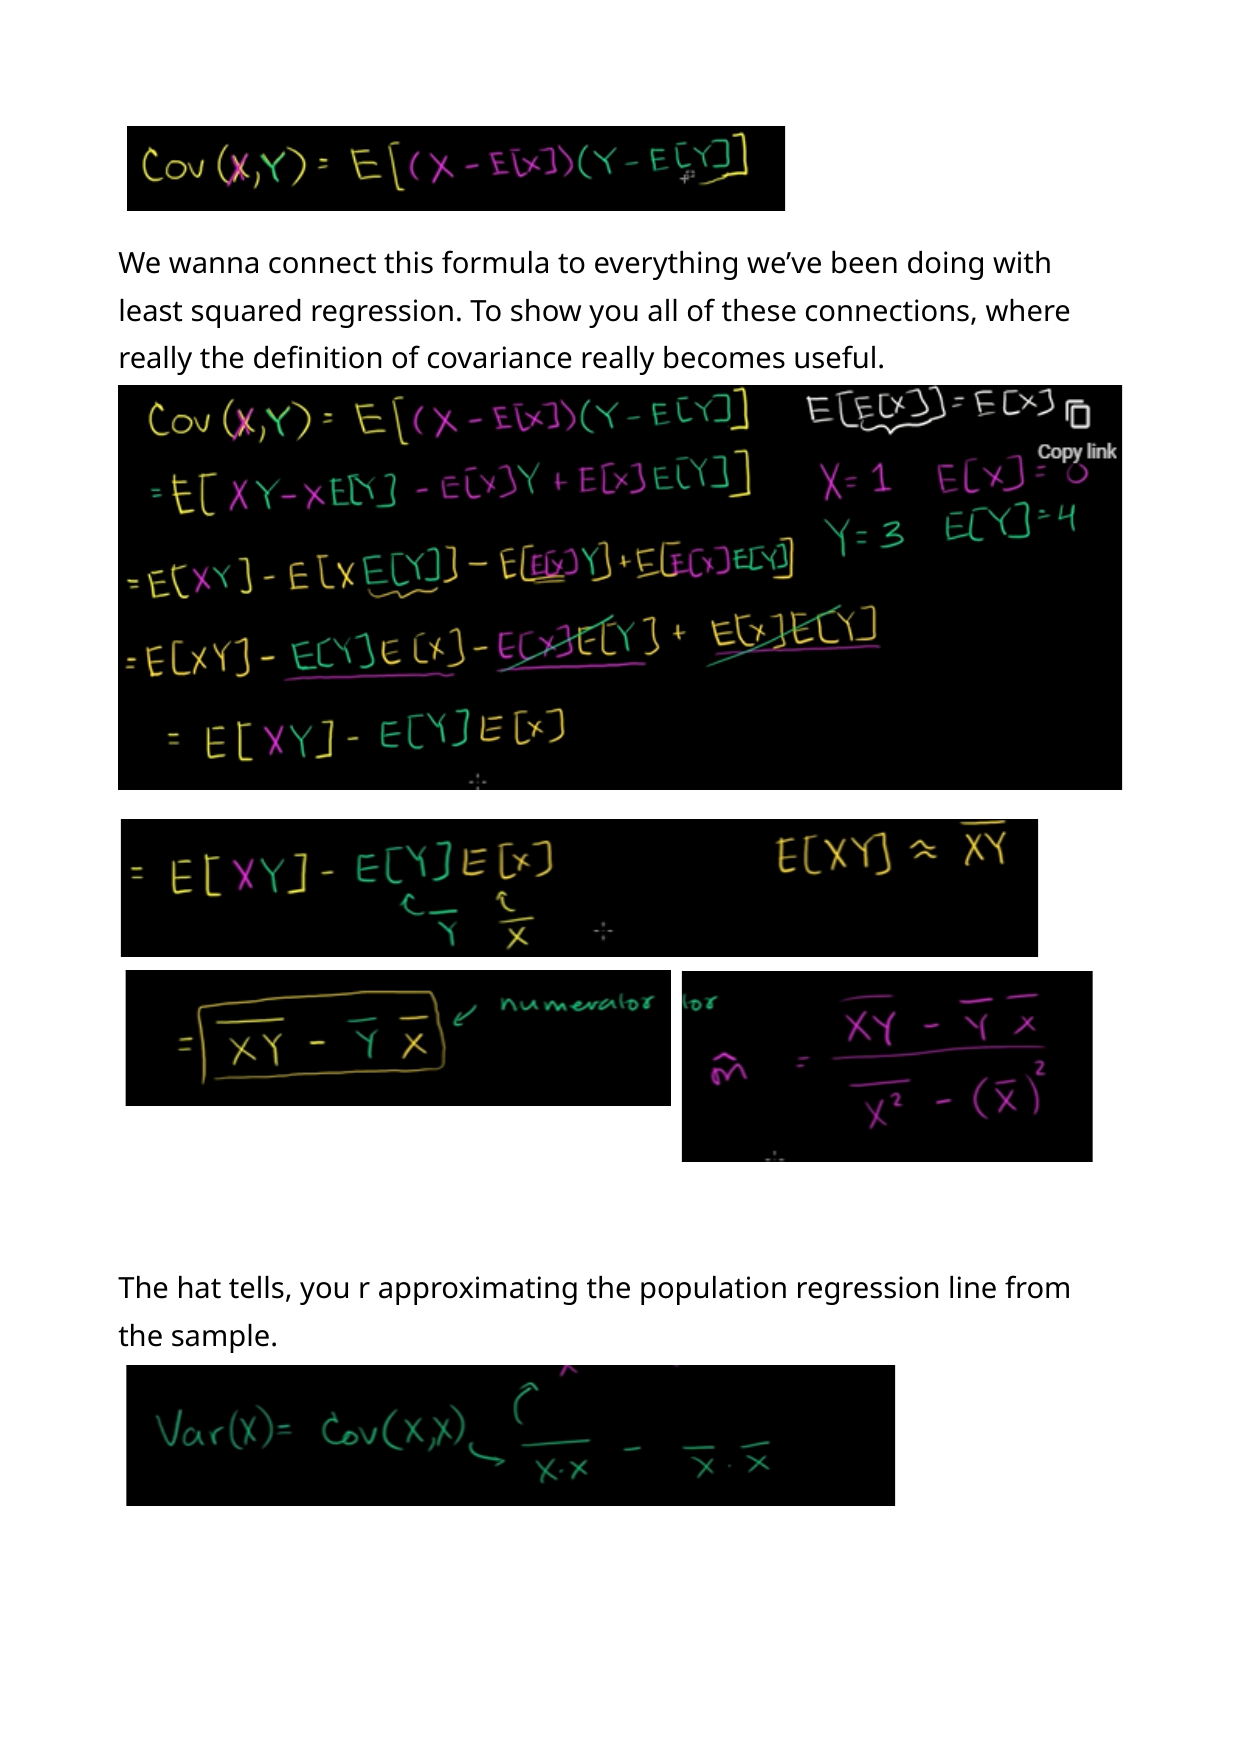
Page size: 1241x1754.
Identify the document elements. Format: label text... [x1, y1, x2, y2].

picture [681, 971, 1093, 1162]
picture [126, 1365, 896, 1506]
text The hat tells, you r approximating the population regression line from the sample. [118, 1268, 1122, 1355]
picture [127, 126, 786, 211]
picture [125, 970, 671, 1106]
picture [120, 819, 1039, 957]
picture [118, 385, 1123, 790]
text We wanna connect this formula to everything we’ve been doing with least squared regression. To show you all of these connections, where really the definition of covariance really becomes useful. [118, 242, 1122, 377]
